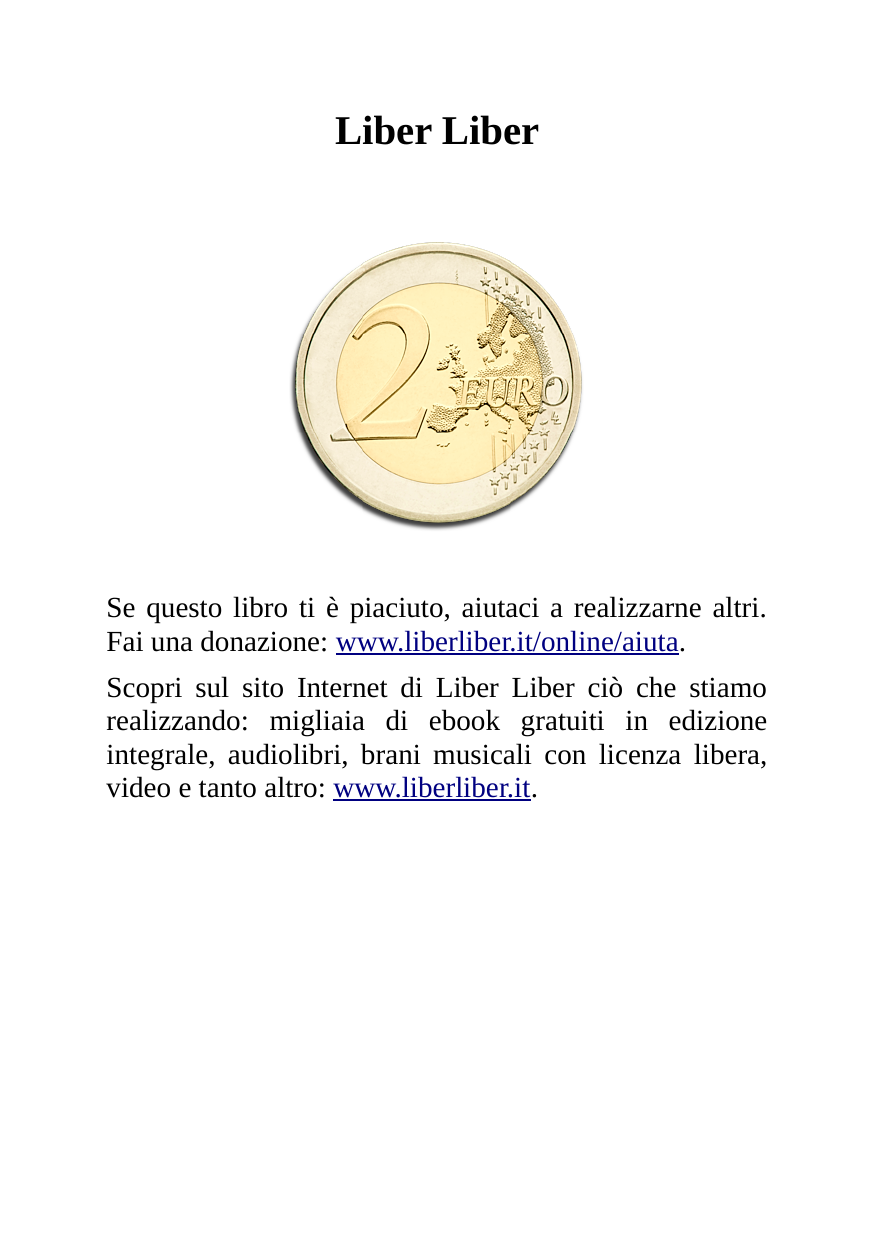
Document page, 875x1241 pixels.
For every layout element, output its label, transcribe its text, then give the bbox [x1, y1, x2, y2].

picture [289, 236, 585, 532]
text Scopri sul sito Internet di Liber Liber ciò che stiamo realizzando: migliaia di ebook gratuiti in edizione integrale, audiolibri, brani musicali con licenza libera, video e tanto altro: www.liberliber.it. [106, 670, 768, 804]
subtitle Liber Liber [106, 106, 768, 153]
text Se questo libro ti è piaciuto, aiutaci a realizzarne altri. Fai una donazione: www.liberliber.it/online/aiuta. [106, 590, 768, 657]
